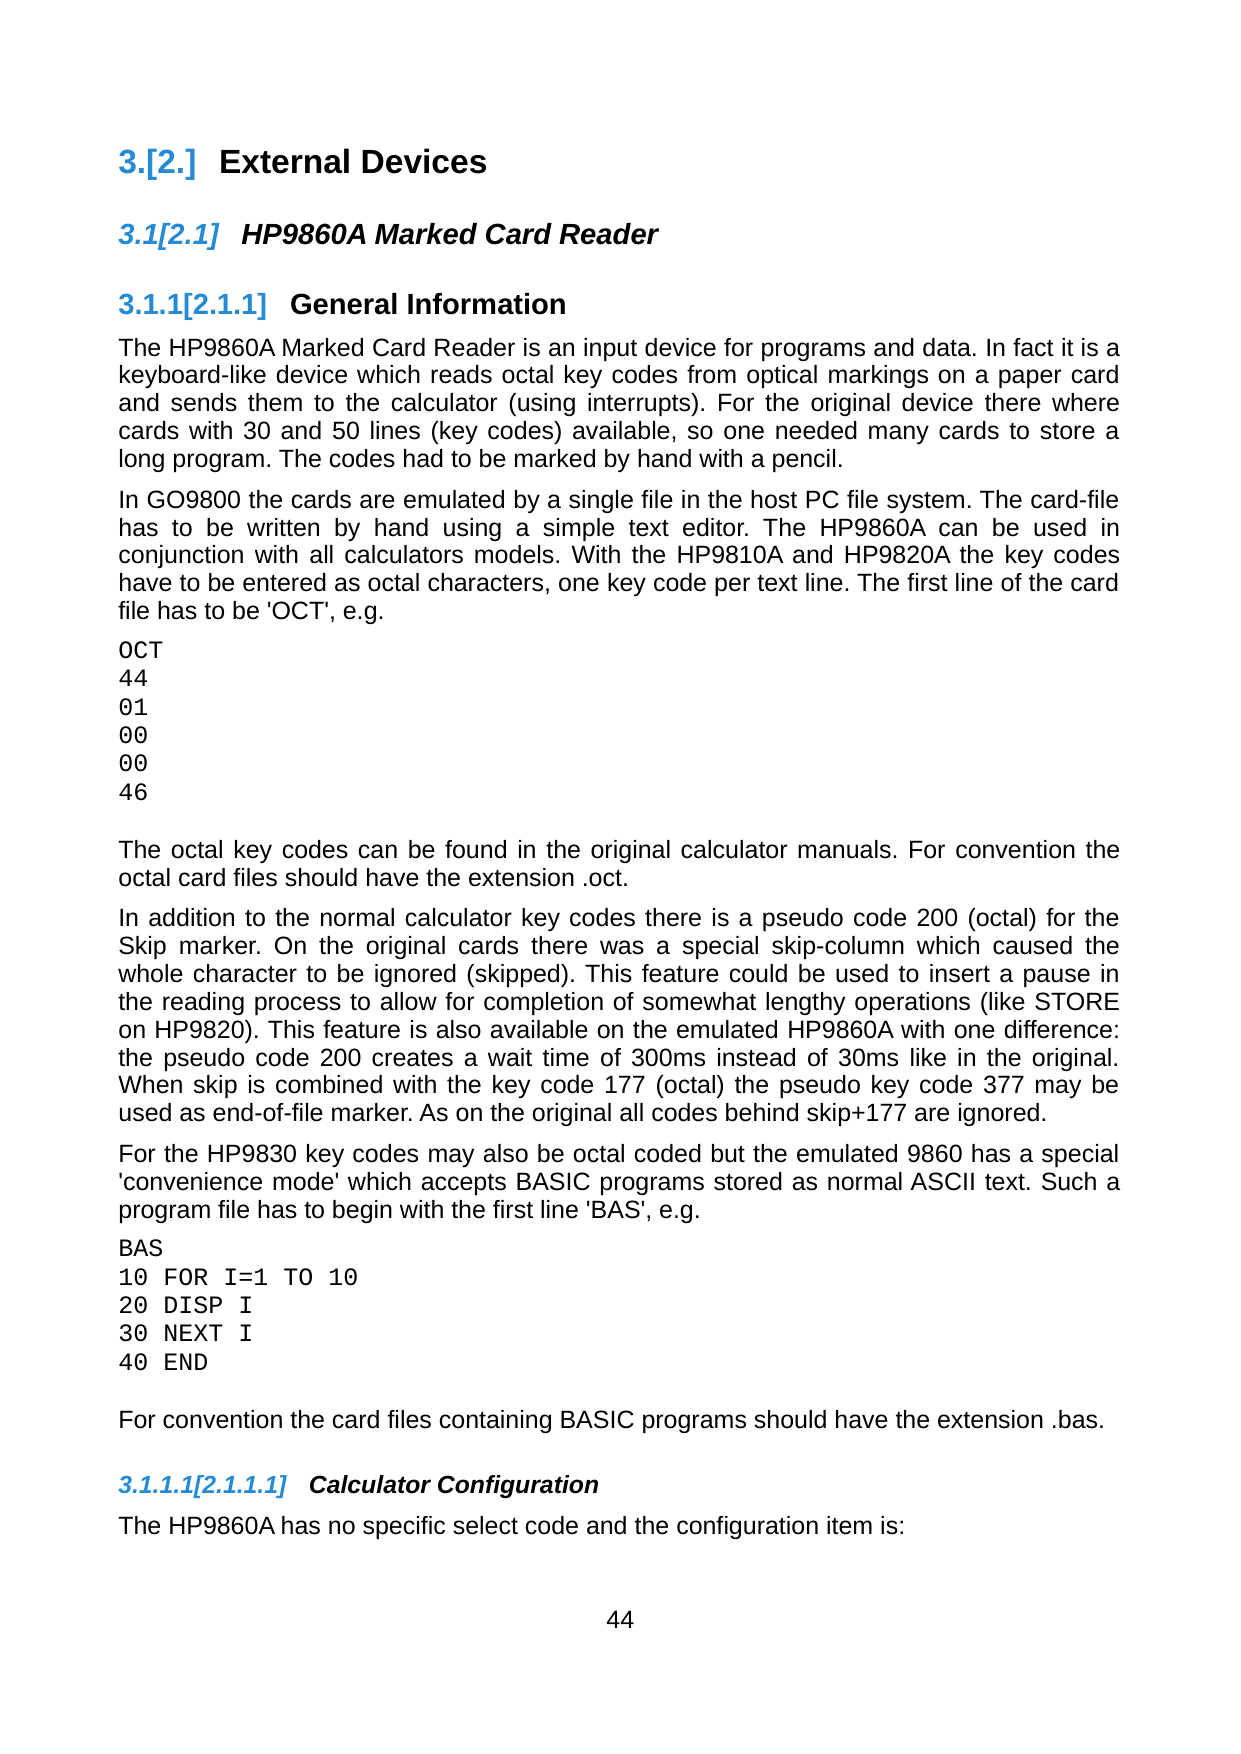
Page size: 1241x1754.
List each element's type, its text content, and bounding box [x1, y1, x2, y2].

text For the HP9830 key codes may also be octal coded but the emulated 9860 has a special 'convenience mode' which accepts BASIC programs stored as normal ASCII text. Such a program file has to begin with the first line 'BAS', e.g. [118, 1139, 1122, 1223]
text 00 [118, 751, 1122, 779]
text The HP9860A has no specific select code and the configuration item is: [118, 1511, 1122, 1539]
text The HP9860A Marked Card Reader is an input device for programs and data. In fact it is a keyboard-like device which reads octal key codes from optical markings on a paper card and sends them to the calculator (using interrupts). For the original device there where cards with 30 and 50 lines (key codes) available, so one needed many cards to store a long program. The codes had to be marked by hand with a pencil. [118, 333, 1122, 473]
text BAS [118, 1236, 1122, 1264]
text 44 [118, 666, 1122, 694]
text 30 NEXT I [118, 1321, 1122, 1349]
subtitle HP9860A Marked Card Reader [118, 218, 1122, 251]
text 46 [118, 779, 1122, 807]
text 10 FOR I=1 TO 10 [118, 1264, 1122, 1292]
text In GO9800 the cards are emulated by a single file in the host PC file system. The card-file has to be written by hand using a simple text editor. The HP9860A can be used in conjunction with all calculators models. With the HP9810A and HP9820A the key codes have to be entered as octal characters, one key code per text line. The first line of the card file has to be 'OCT', e.g. [118, 485, 1122, 625]
subtitle External Devices [118, 143, 1122, 181]
text 01 [118, 694, 1122, 722]
text OCT [118, 637, 1122, 666]
subtitle Calculator Configuration [118, 1471, 1122, 1499]
text In addition to the normal calculator key codes there is a pseudo code 200 (octal) for the Skip marker. On the original cards there was a special skip-column which caused the whole character to be ignored (skipped). This feature could be used to insert a pause in the reading process to allow for completion of somewhat lengthy operations (like STORE on HP9820). This feature is also available on the emulated HP9860A with one difference: the pseudo code 200 creates a wait time of 300ms instead of 30ms like in the original. When skip is combined with the key code 177 (octal) the pseudo key code 377 may be used as end-of-file marker. As on the original all codes behind skip+177 are ignored. [118, 904, 1122, 1127]
text 20 DISP I [118, 1292, 1122, 1321]
subtitle General Information [118, 288, 1122, 321]
text For convention the card files containing BASIC programs should have the extension .bas. [118, 1406, 1122, 1434]
text 40 END [118, 1349, 1122, 1377]
text The octal key codes can be found in the original calculator manuals. For convention the octal card files should have the extension .oct. [118, 835, 1122, 891]
text 00 [118, 722, 1122, 751]
